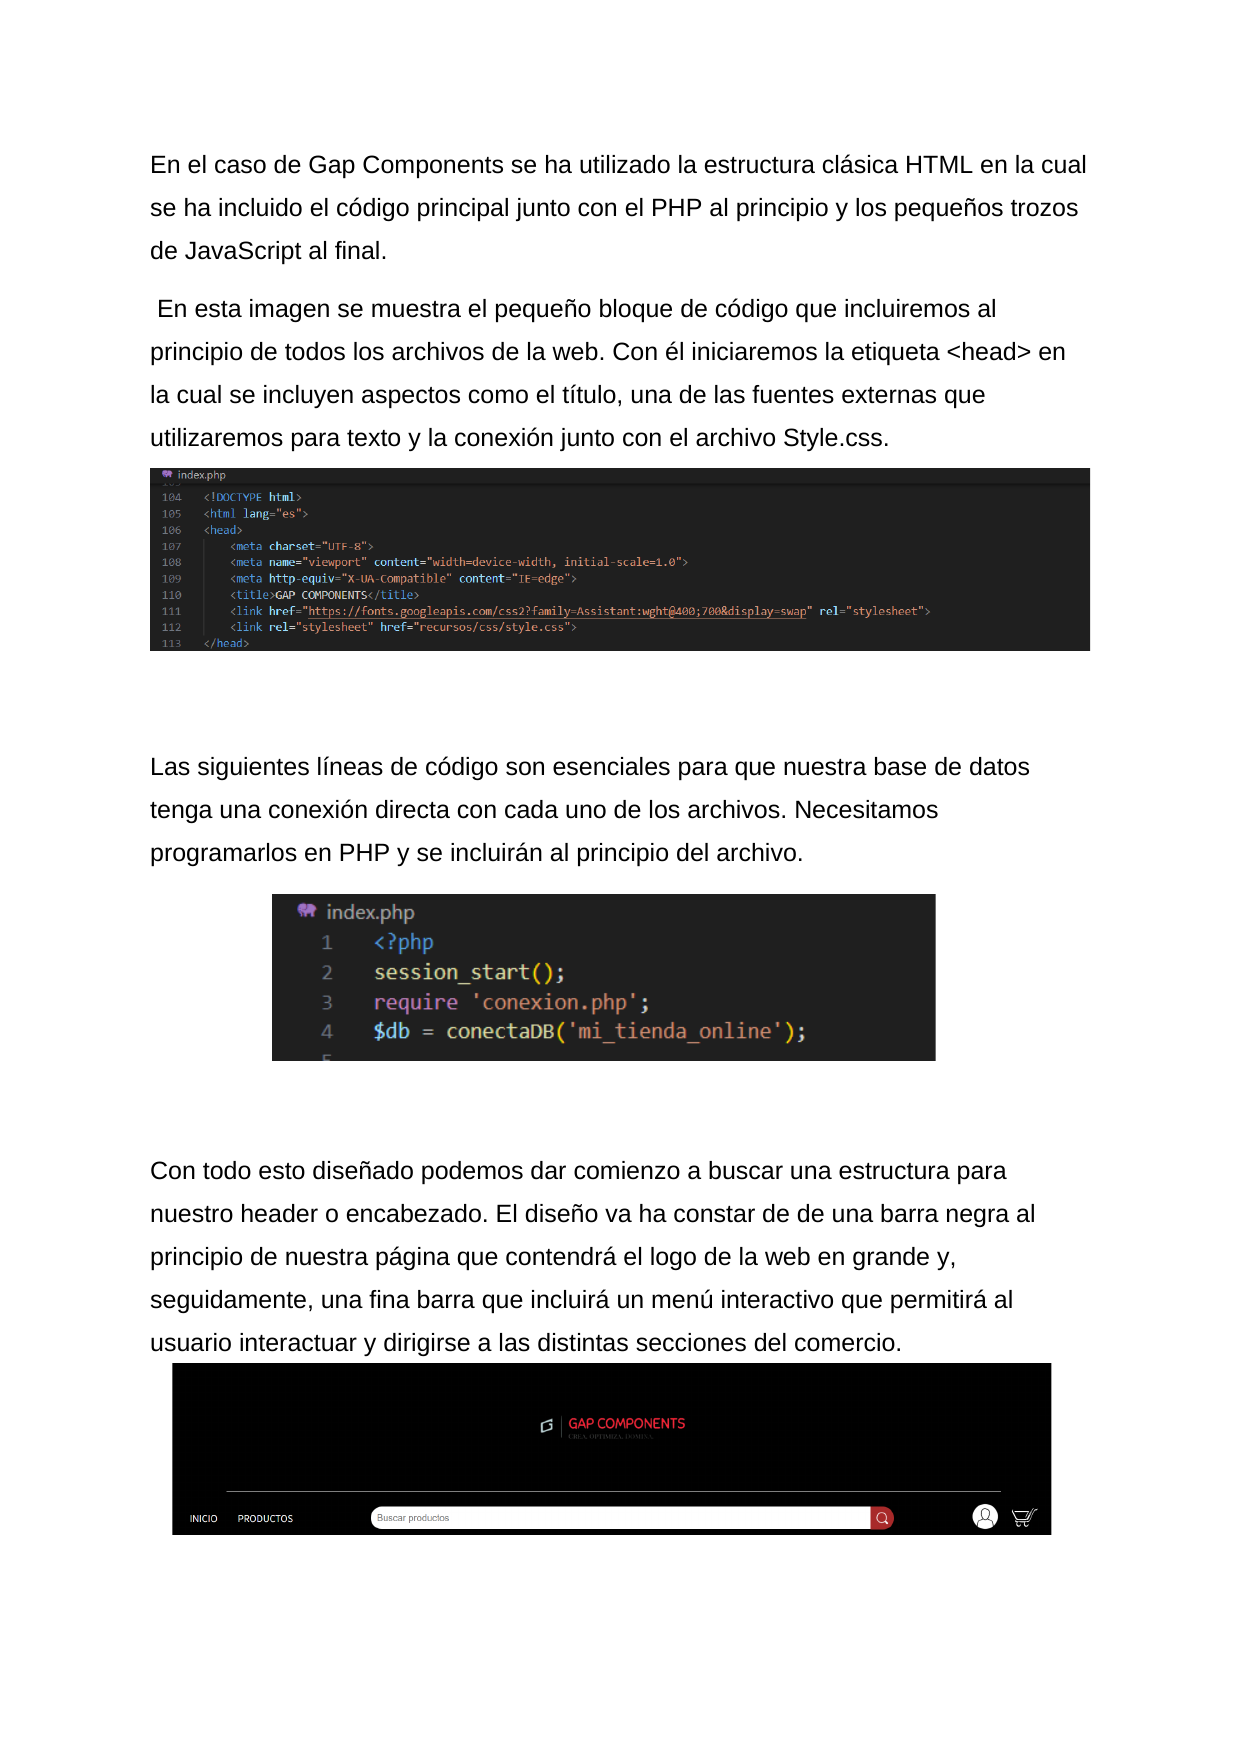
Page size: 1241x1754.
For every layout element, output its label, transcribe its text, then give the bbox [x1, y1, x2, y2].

text Las siguientes líneas de código son esenciales para que nuestra base de datos tenga una conexión directa con cada uno de los archivos. Necesitamos programarlos en PHP y se incluirán al principio del archivo. [150, 752, 1090, 867]
picture [272, 894, 936, 1061]
picture [150, 468, 1091, 651]
text En esta imagen se muestra el pequeño bloque de código que incluiremos al principio de todos los archivos de la web. Con él iniciaremos la etiqueta <head> en la cual se incluyen aspectos como el título, una de las fuentes externas que utilizaremos para texto y la conexión junto con el archivo Style.css. [150, 294, 1090, 452]
text Con todo esto diseñado podemos dar comienzo a buscar una estructura para nuestro header o encabezado. El diseño va ha constar de de una barra negra al principio de nuestra página que contendrá el logo de la web en grande y, seguidamente, una fina barra que incluirá un menú interactivo que permitirá al usuario interactuar y dirigirse a las distintas secciones del comercio. [150, 1156, 1090, 1357]
picture [172, 1363, 1052, 1535]
text En el caso de Gap Components se ha utilizado la estructura clásica HTML en la cual se ha incluido el código principal junto con el PHP al principio y los pequeños trozos de JavaScript al final. [150, 150, 1090, 265]
